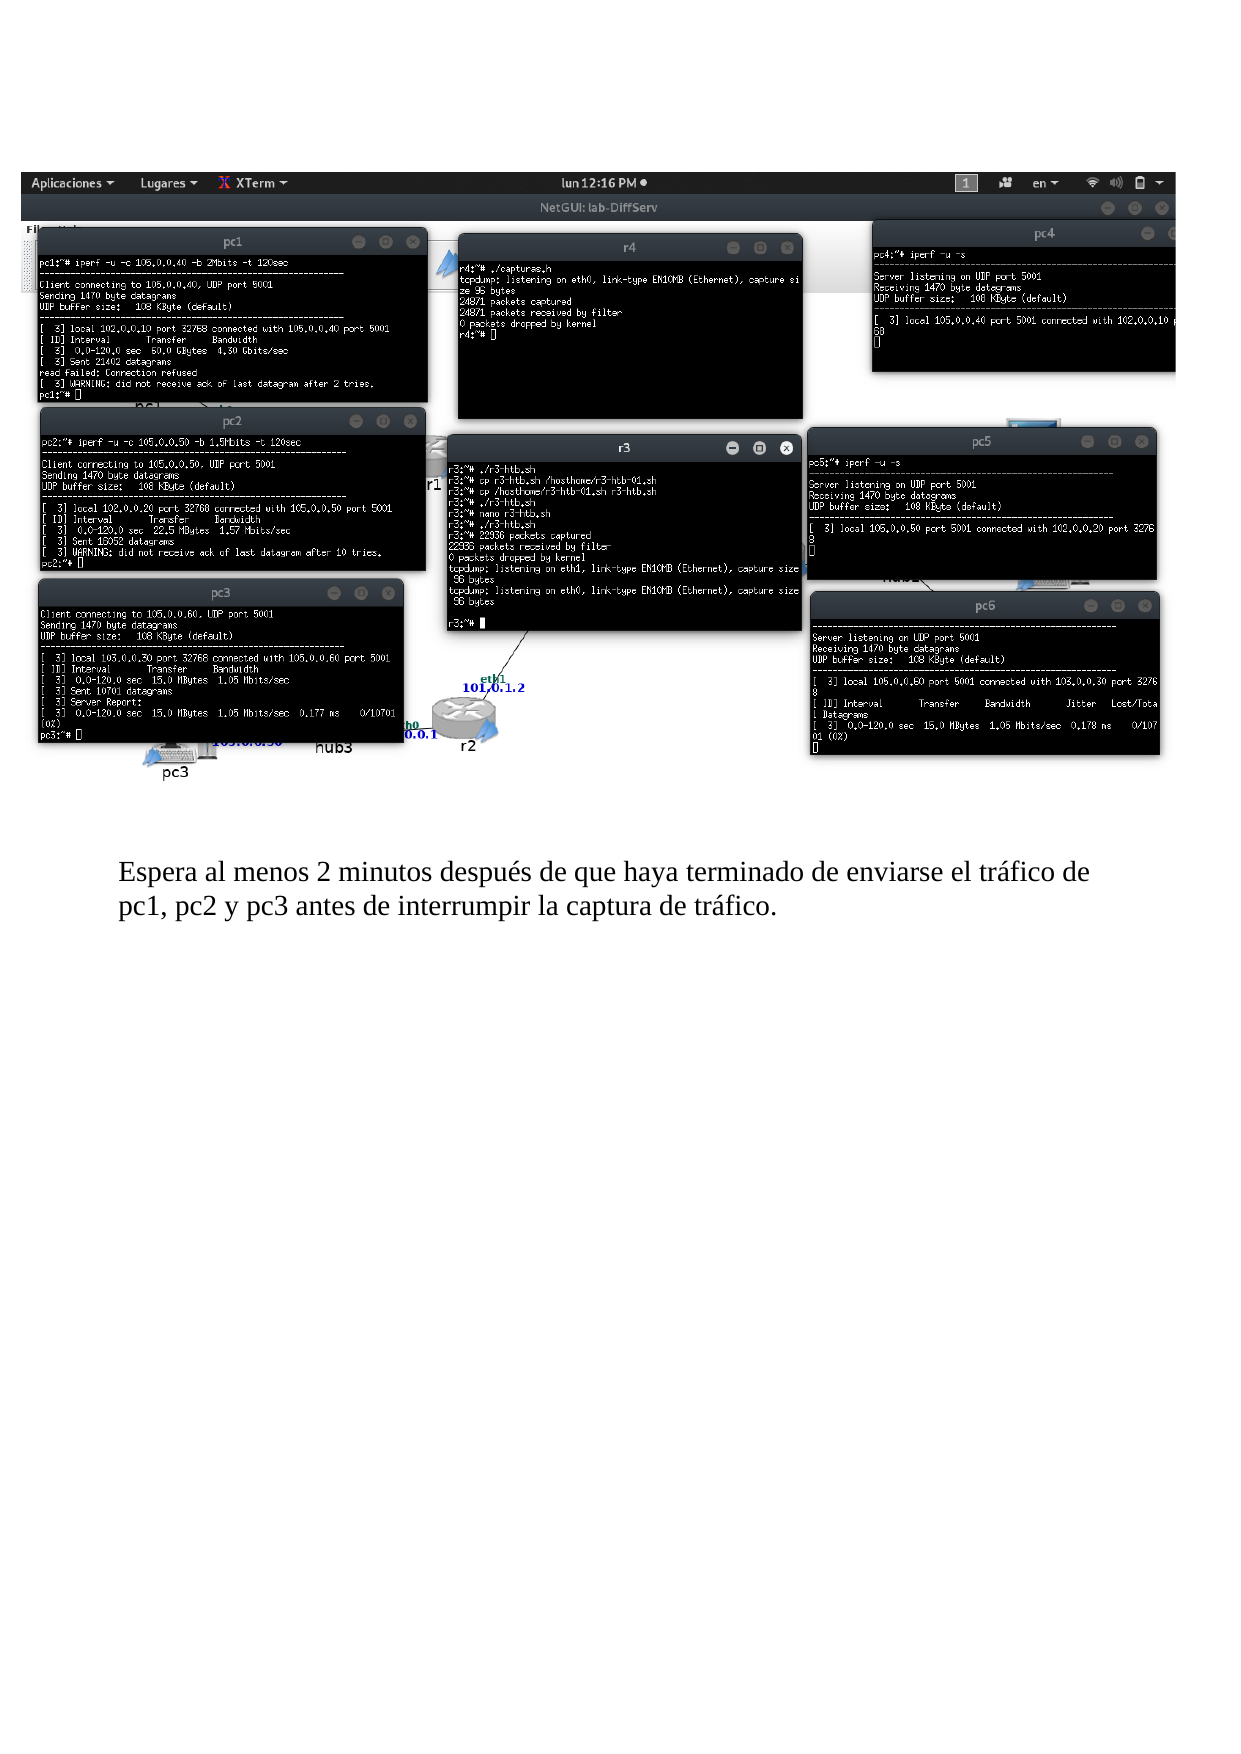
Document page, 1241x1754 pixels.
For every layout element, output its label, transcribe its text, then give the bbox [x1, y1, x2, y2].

text Espera al menos 2 minutos después de que haya terminado de enviarse el tráfico de pc1, pc2 y pc3 antes de interrumpir la captura de tráfico. [118, 854, 1122, 922]
picture [21, 172, 1176, 821]
